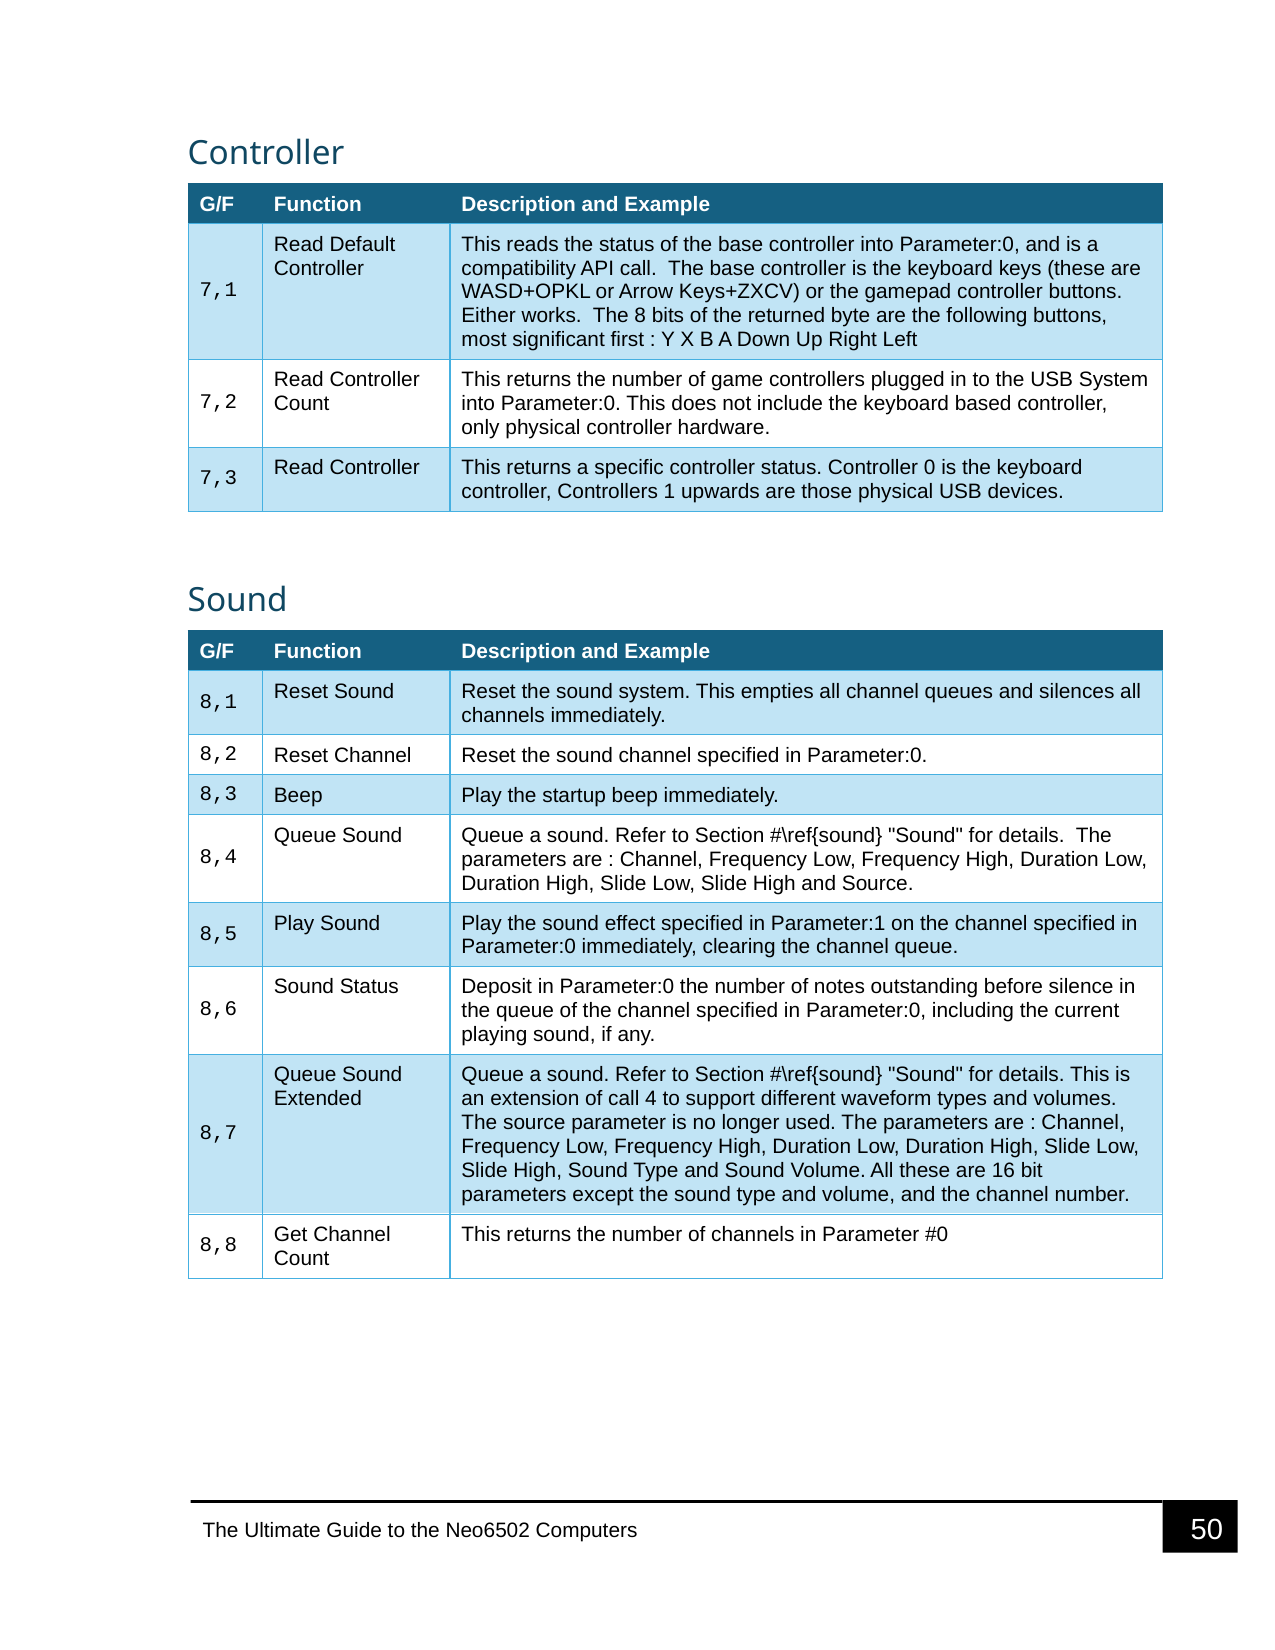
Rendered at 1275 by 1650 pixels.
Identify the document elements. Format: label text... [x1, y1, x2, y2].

table_cell Reset the sound channel specified in Parameter:0. [451, 735, 1162, 774]
table_cell Read Controller Count [263, 360, 449, 447]
subtitle Sound [187, 576, 1162, 622]
table_cell Reset Channel [263, 735, 449, 774]
table_cell Read Controller [263, 448, 449, 511]
table_cell 8,6 [189, 967, 262, 1054]
table_cell 8,3 [189, 775, 262, 814]
table_cell Queue Sound [263, 815, 449, 902]
table_cell Play Sound [263, 903, 449, 966]
table_cell 7,3 [189, 448, 262, 511]
table_cell Read Default Controller [263, 224, 449, 359]
table_cell Get Channel Count [263, 1215, 449, 1277]
table_cell Reset the sound system. This empties all channel queues and silences all channels immediately. [451, 671, 1162, 734]
table_cell Queue Sound Extended [263, 1055, 449, 1213]
table_cell 8,7 [189, 1055, 262, 1213]
table_header Function [263, 631, 449, 670]
table_cell Sound Status [263, 967, 449, 1054]
table_cell Play the startup beep immediately. [451, 775, 1162, 814]
table_header G/F [189, 184, 262, 223]
table_cell Queue a sound. Refer to Section #\ref{sound} "Sound" for details. This is an extension of call 4 to support different waveform types and volumes. The source parameter is no longer used. The parameters are : Channel, Frequency Low, Frequency High, Duration Low, Duration High, Slide Low, Slide High, Sound Type and Sound Volume. All these are 16 bit parameters except the sound type and volume, and the channel number. [451, 1055, 1162, 1213]
subtitle Controller [187, 129, 1162, 174]
table_cell Queue a sound. Refer to Section #\ref{sound} "Sound" for details. The parameters are : Channel, Frequency Low, Frequency High, Duration Low, Duration High, Slide Low, Slide High and Source. [451, 815, 1162, 902]
table_cell 8,8 [189, 1215, 262, 1277]
table_cell 7,2 [189, 360, 262, 447]
table_cell Reset Sound [263, 671, 449, 734]
table_header G/F [189, 631, 262, 670]
table_cell This reads the status of the base controller into Parameter:0, and is a compatibility API call. The base controller is the keyboard keys (these are WASD+OPKL or Arrow Keys+ZXCV) or the gamepad controller buttons. Either works. The 8 bits of the returned byte are the following buttons, most significant first : Y X B A Down Up Right Left [451, 224, 1162, 359]
table_cell 8,5 [189, 903, 262, 966]
table_cell Play the sound effect specified in Parameter:1 on the channel specified in Parameter:0 immediately, clearing the channel queue. [451, 903, 1162, 966]
table_cell Beep [263, 775, 449, 814]
table_header Function [263, 184, 449, 223]
table_header Description and Example [451, 631, 1162, 670]
table_cell 8,4 [189, 815, 262, 902]
table_cell 8,2 [189, 735, 262, 774]
table_cell This returns a specific controller status. Controller 0 is the keyboard controller, Controllers 1 upwards are those physical USB devices. [451, 448, 1162, 511]
table_header Description and Example [451, 184, 1162, 223]
table_cell This returns the number of game controllers plugged in to the USB System into Parameter:0. This does not include the keyboard based controller, only physical controller hardware. [451, 360, 1162, 447]
table_cell This returns the number of channels in Parameter #0 [451, 1215, 1162, 1277]
table_cell 8,1 [189, 671, 262, 734]
table_cell Deposit in Parameter:0 the number of notes outstanding before silence in the queue of the channel specified in Parameter:0, including the current playing sound, if any. [451, 967, 1162, 1054]
table_cell 7,1 [189, 224, 262, 359]
